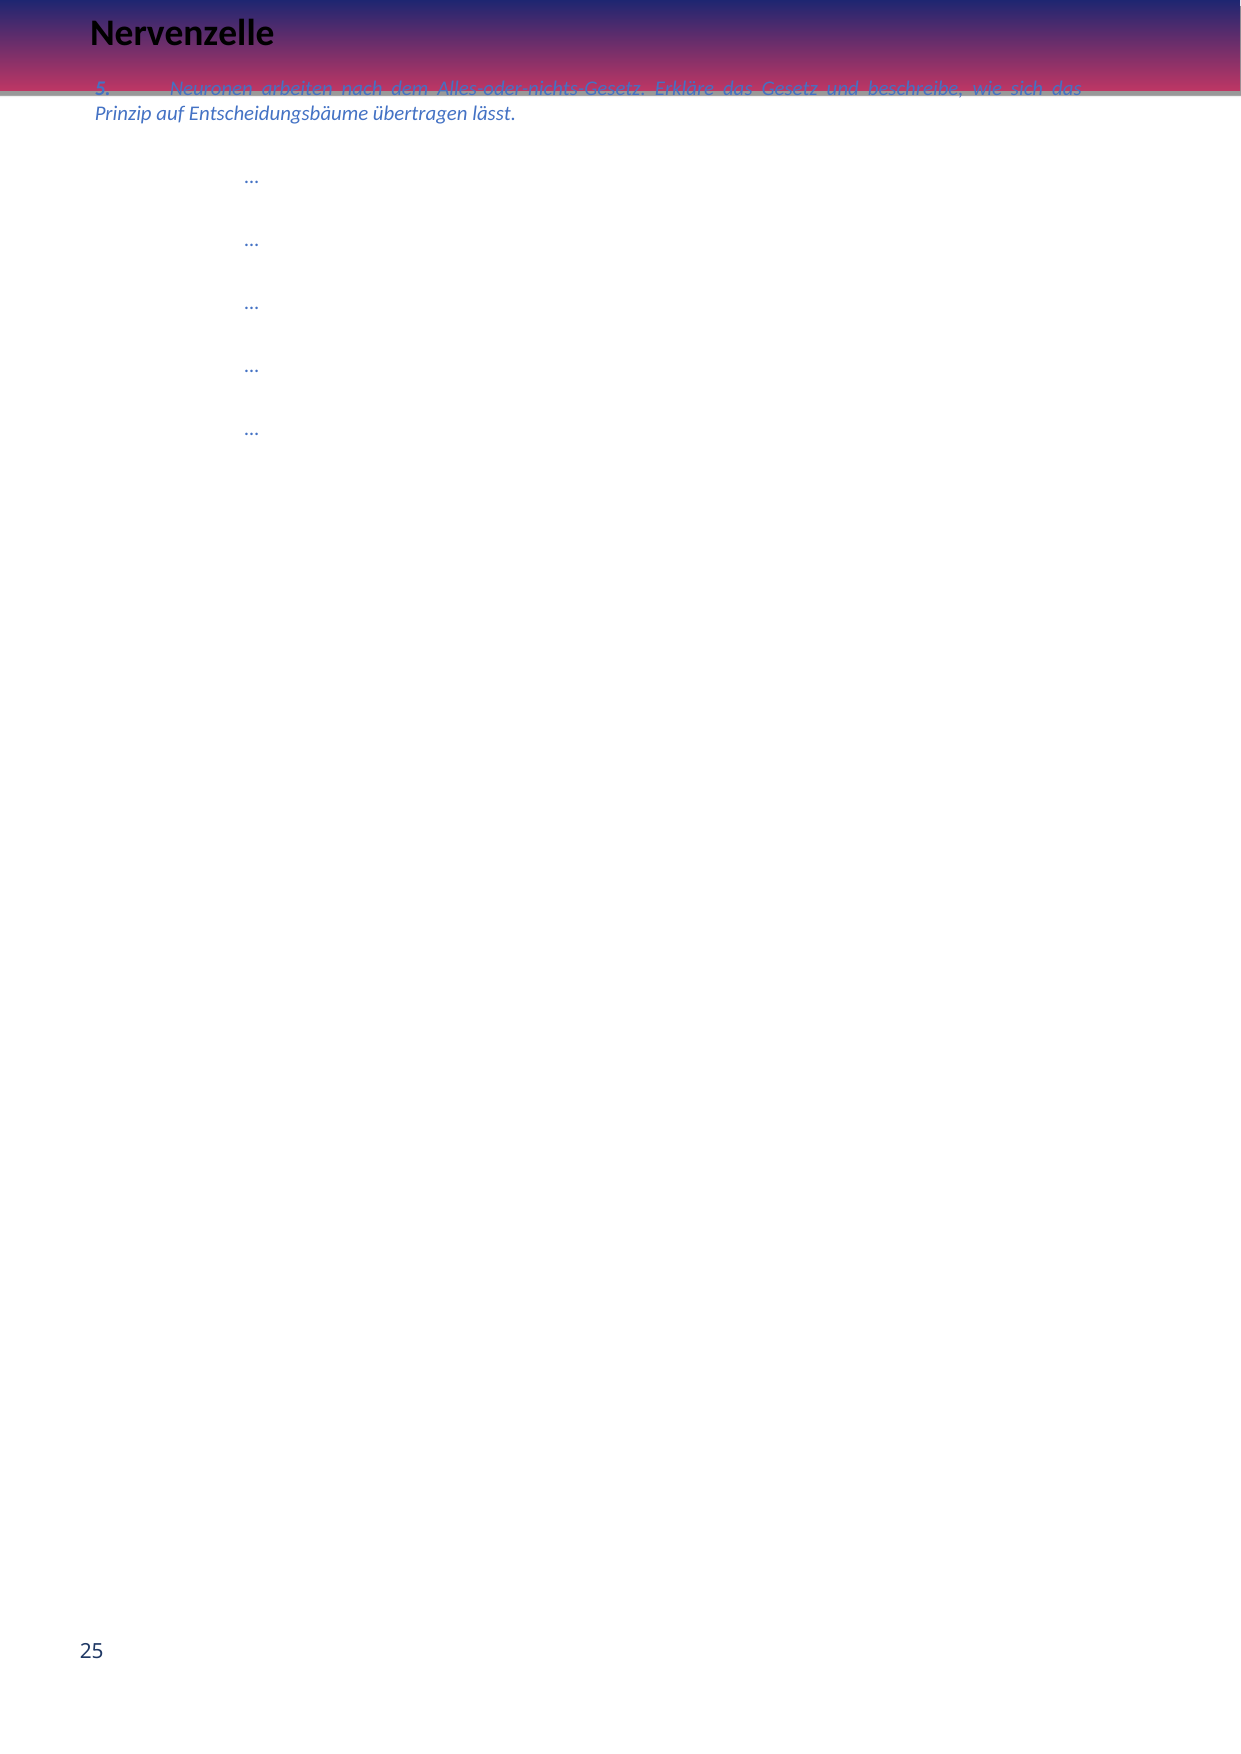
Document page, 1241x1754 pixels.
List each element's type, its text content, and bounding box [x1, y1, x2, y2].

text … [244, 352, 1086, 377]
list Neuronen arbeiten nach dem Alles-oder-nichts-Gesetz. Erkläre das Gesetz und beschreibe, wie sich das Prinzip auf Entscheidungsbäume übertragen lässt. [94, 98, 1086, 126]
text … [244, 163, 1086, 189]
text … [244, 415, 1086, 440]
text … [244, 226, 1086, 252]
text … [244, 289, 1086, 314]
